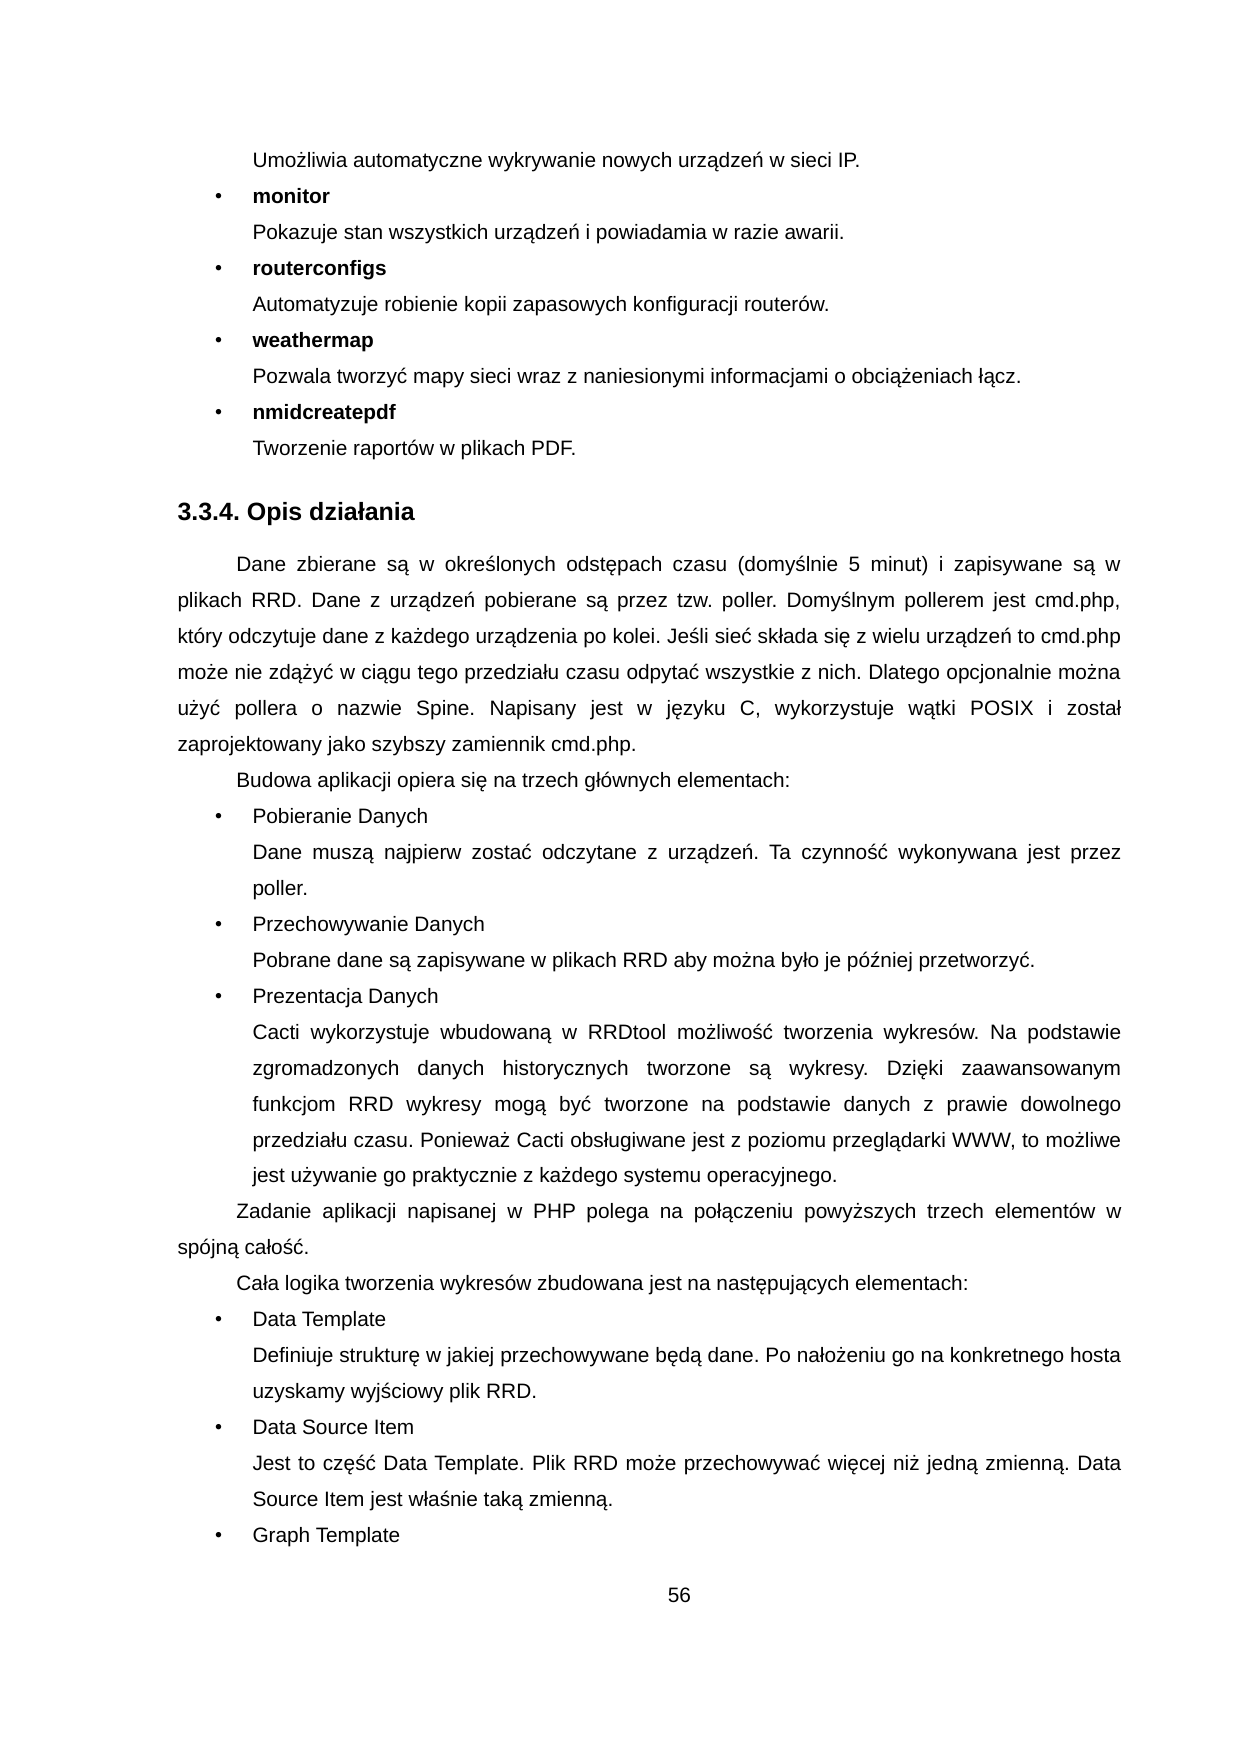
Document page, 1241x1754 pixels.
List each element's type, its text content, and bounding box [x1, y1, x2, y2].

list Przechowywanie Danych [215, 912, 1122, 936]
list weathermap [215, 327, 1122, 352]
list Cacti wykorzystuje wbudowaną w RRDtool możliwość tworzenia wykresów. Na podstawie zgromadzonych danych historycznych tworzone są wykresy. Dzięki zaawansowanym funkcjom RRD wykresy mogą być tworzone na podstawie danych z prawie dowolnego przedziału czasu. Ponieważ Cacti obsługiwane jest z poziomu przeglądarki WWW, to możliwe jest używanie go praktycznie z każdego systemu operacyjnego. [215, 1019, 1122, 1187]
list Pozwala tworzyć mapy sieci wraz z naniesionymi informacjami o obciążeniach łącz. [215, 363, 1122, 387]
list Graph Template [215, 1523, 1122, 1547]
list Data Template [215, 1307, 1122, 1331]
list Umożliwia automatyczne wykrywanie nowych urządzeń w sieci IP. [215, 148, 1122, 172]
list Prezentacja Danych [215, 983, 1122, 1008]
list Automatyzuje robienie kopii zapasowych konfiguracji routerów. [215, 292, 1122, 316]
list Data Source Item [215, 1415, 1122, 1439]
list Tworzenie raportów w plikach PDF. [215, 436, 1122, 459]
subtitle 3.3.4. Opis działania [177, 496, 1122, 525]
list Pobieranie Danych [215, 804, 1122, 828]
list Jest to część Data Template. Plik RRD może przechowywać więcej niż jedną zmienną. Data Source Item jest właśnie taką zmienną. [215, 1451, 1122, 1511]
list Pobrane dane są zapisywane w plikach RRD aby można było je później przetworzyć. [215, 948, 1122, 972]
list Definiuje strukturę w jakiej przechowywane będą dane. Po nałożeniu go na konkretnego hosta uzyskamy wyjściowy plik RRD. [215, 1343, 1122, 1403]
text Cała logika tworzenia wykresów zbudowana jest na następujących elementach: [177, 1271, 1122, 1295]
text Dane zbierane są w określonych odstępach czasu (domyślnie 5 minut) i zapisywane są w plikach RRD. Dane z urządzeń pobierane są przez tzw. poller. Domyślnym pollerem jest cmd.php, który odczytuje dane z każdego urządzenia po kolei. Jeśli sieć składa się z wielu urządzeń to cmd.php może nie zdążyć w ciągu tego przedziału czasu odpytać wszystkie z nich. Dlatego opcjonalnie można użyć pollera o nazwie Spine. Napisany jest w języku C, wykorzystuje wątki POSIX i został zaprojektowany jako szybszy zamiennik cmd.php. [177, 552, 1122, 756]
list nmidcreatepdf [215, 399, 1122, 423]
list Dane muszą najpierw zostać odczytane z urządzeń. Ta czynność wykonywana jest przez poller. [215, 840, 1122, 899]
text Zadanie aplikacji napisanej w PHP polega na połączeniu powyższych trzech elementów w spójną całość. [177, 1199, 1122, 1259]
text Budowa aplikacji opiera się na trzech głównych elementach: [177, 768, 1122, 792]
list routerconfigs [215, 256, 1122, 279]
list Pokazuje stan wszystkich urządzeń i powiadamia w razie awarii. [215, 219, 1122, 243]
list monitor [215, 183, 1122, 208]
